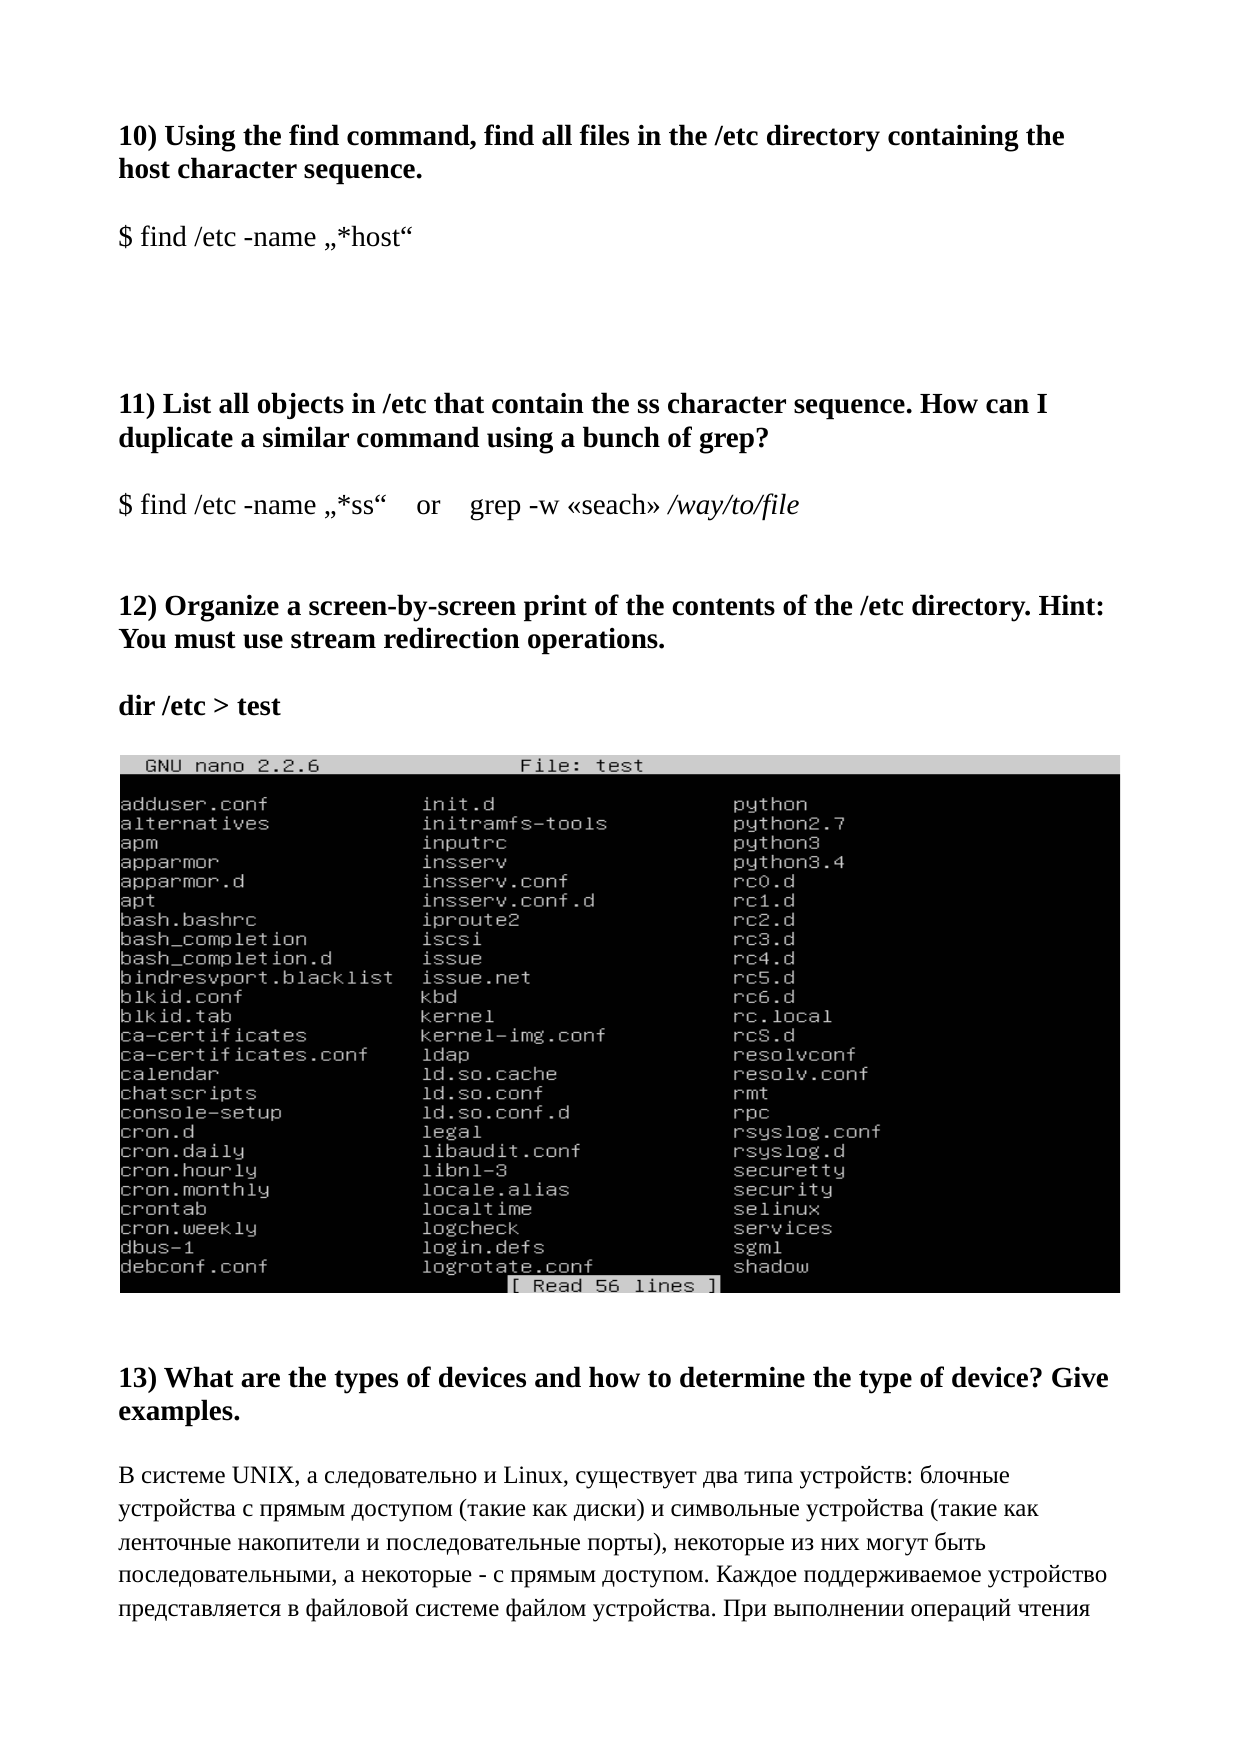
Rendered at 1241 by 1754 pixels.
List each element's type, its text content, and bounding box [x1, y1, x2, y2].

text $ find /etc -name „*host“ [118, 219, 1122, 252]
text dir /etc > test [118, 688, 1122, 722]
text 12) Organize a screen-by-screen print of the contents of the /etc directory. Hint: [118, 588, 1122, 621]
picture [120, 755, 1121, 1293]
text 10) Using the find command, find all files in the /etc directory containing the [118, 118, 1122, 152]
text host character sequence. [118, 152, 1122, 185]
text examples. [118, 1393, 1122, 1427]
text duplicate a similar command using a bunch of grep? [118, 420, 1122, 453]
text 13) What are the types of devices and how to determine the type of device? Give [118, 1360, 1122, 1393]
text $ find /etc -name „*ss“ or grep -w «seach» /way/to/file [118, 487, 1122, 521]
text You must use stream redirection operations. [118, 621, 1122, 655]
text 11) List all objects in /etc that contain the ss character sequence. How can I [118, 386, 1122, 420]
text В системе UNIX, а следовательно и Linux, существует два типа устройств: блочные устройства с прямым доступом (такие как диски) и символьные устройства (такие как ленточные накопители и последовательные порты), некоторые из них могут быть последовательными, а некоторые - с прямым доступом. Каждое поддерживаемое устройство представляется в файловой системе файлом устройства. При выполнении операций чтения [118, 1461, 1122, 1621]
